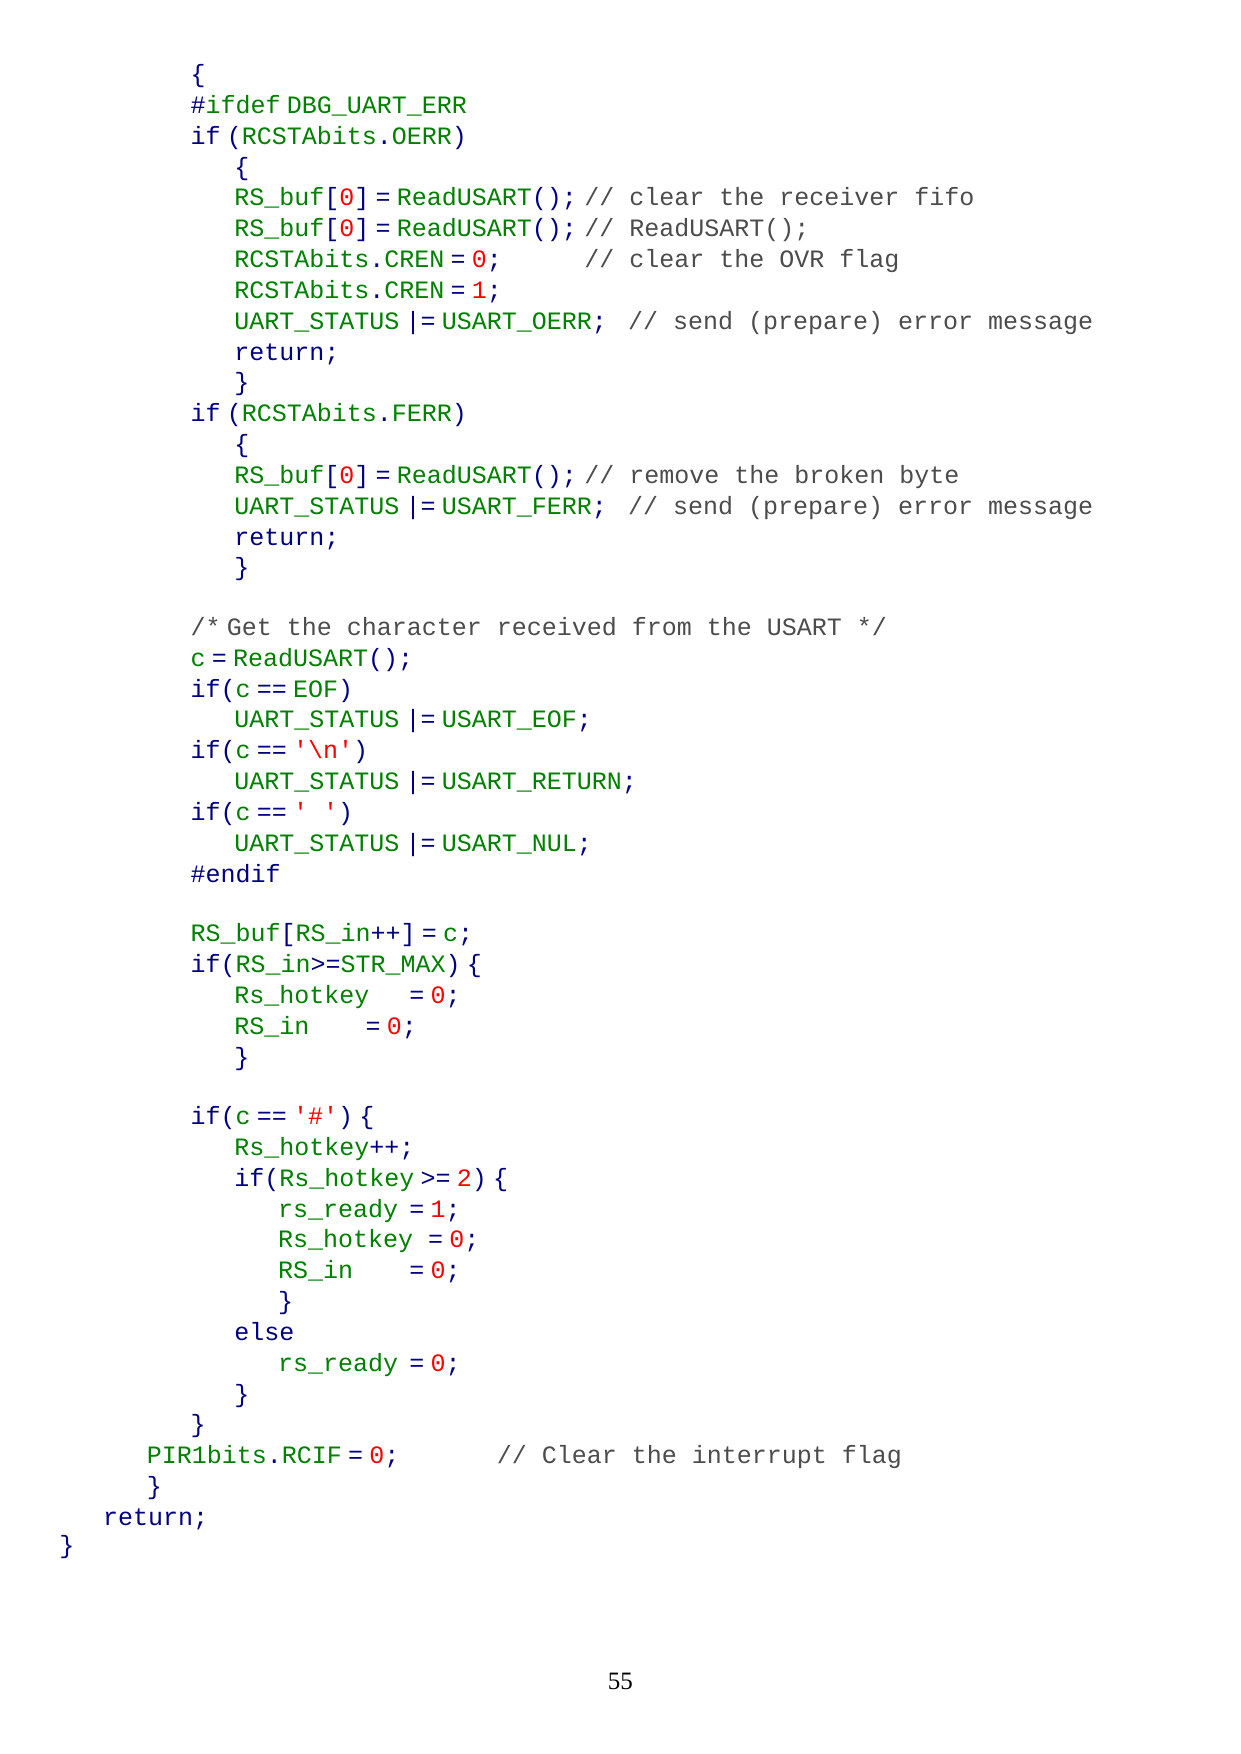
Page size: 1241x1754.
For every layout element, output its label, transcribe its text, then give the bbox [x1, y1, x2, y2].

text } [59, 1409, 1181, 1440]
text UART_STATUS |= USART_RETURN; [59, 766, 1181, 797]
text RS_buf[0] = ReadUSART(); // ReadUSART(); [59, 213, 1181, 244]
text } [59, 1533, 1181, 1561]
text RS_buf[RS_in++] = c; [59, 918, 1181, 949]
text if(c == '#') { [59, 1101, 1181, 1132]
text } [59, 1286, 1181, 1317]
text } [59, 1379, 1181, 1409]
text if(Rs_hotkey >= 2) { [59, 1163, 1181, 1194]
text if(c == EOF) [59, 674, 1181, 704]
text if (RCSTAbits.OERR) [59, 121, 1181, 152]
text /* Get the character received from the USART */ [59, 612, 1181, 643]
text Rs_hotkey = 0; [59, 980, 1181, 1011]
text #ifdef DBG_UART_ERR [59, 90, 1181, 121]
text { [59, 152, 1181, 182]
text RCSTAbits.CREN = 0; // clear the OVR flag [59, 244, 1181, 275]
text { [59, 429, 1181, 460]
text if(c == '\n') [59, 735, 1181, 766]
text UART_STATUS |= USART_EOF; [59, 704, 1181, 735]
text else [59, 1317, 1181, 1348]
text if (RCSTAbits.FERR) [59, 398, 1181, 429]
text return; [59, 522, 1181, 552]
text } [59, 552, 1181, 583]
text if(c == ' ') [59, 797, 1181, 828]
text PIR1bits.RCIF = 0; // Clear the interrupt flag [59, 1440, 1181, 1471]
text Rs_hotkey++; [59, 1132, 1181, 1163]
text RS_buf[0] = ReadUSART(); // clear the receiver fifo [59, 182, 1181, 213]
text Rs_hotkey = 0; [59, 1224, 1181, 1255]
text { [59, 59, 1181, 90]
text rs_ready = 0; [59, 1348, 1181, 1379]
text c = ReadUSART(); [59, 643, 1181, 674]
text #endif [59, 859, 1181, 889]
text RS_buf[0] = ReadUSART(); // remove the broken byte [59, 460, 1181, 491]
text } [59, 1471, 1181, 1502]
text rs_ready = 1; [59, 1194, 1181, 1224]
text RCSTAbits.CREN = 1; [59, 275, 1181, 306]
text RS_in = 0; [59, 1255, 1181, 1286]
text return; [59, 337, 1181, 367]
text } [59, 1042, 1181, 1072]
text UART_STATUS |= USART_OERR; // send (prepare) error message [59, 306, 1181, 337]
text } [59, 367, 1181, 398]
text if(RS_in>=STR_MAX) { [59, 949, 1181, 980]
text UART_STATUS |= USART_FERR; // send (prepare) error message [59, 491, 1181, 522]
text return; [59, 1502, 1181, 1533]
text UART_STATUS |= USART_NUL; [59, 828, 1181, 859]
text RS_in = 0; [59, 1011, 1181, 1042]
